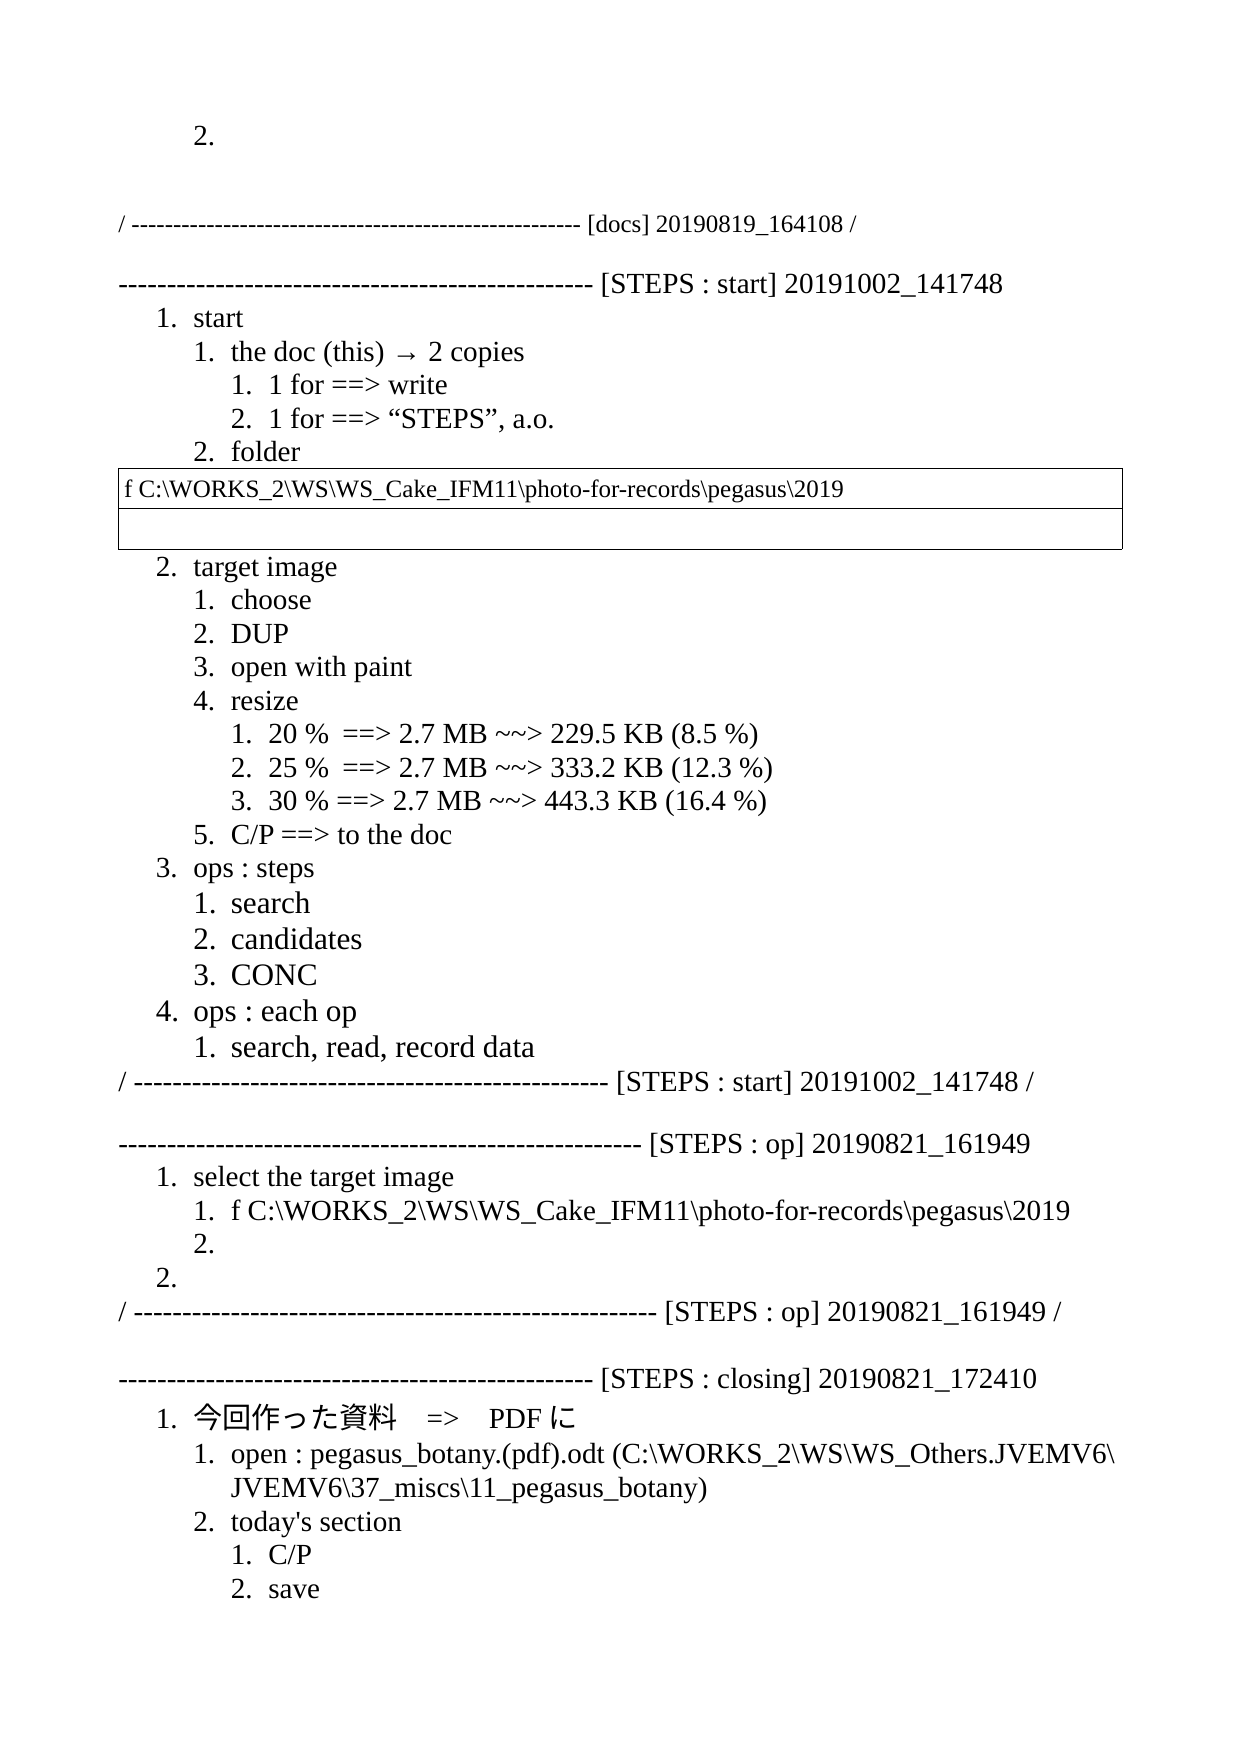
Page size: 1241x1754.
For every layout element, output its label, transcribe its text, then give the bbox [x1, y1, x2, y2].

text ------------------------------------------------------ [STEPS : op] 20190821_161949 [118, 1126, 1122, 1159]
list select the target image [156, 1159, 1122, 1193]
list open with paint [193, 649, 1122, 683]
table_cell [119, 509, 1122, 548]
text ------------------------------------------------- [STEPS : closing] 20190821_172410 [118, 1361, 1122, 1394]
list search [193, 884, 1122, 920]
list CONC [193, 956, 1122, 992]
list target image [156, 550, 1122, 582]
text / ------------------------------------------------------ [docs] 20190819_164108 / [118, 209, 1122, 238]
list ops : each op [156, 992, 1122, 1028]
list C/P [231, 1537, 1122, 1571]
list ops : steps [156, 851, 1122, 884]
list the doc (this) → 2 copies [193, 334, 1122, 367]
list resize [193, 683, 1122, 716]
list 1 for ==> write [231, 367, 1122, 401]
list DUP [193, 616, 1122, 649]
list candidates [193, 920, 1122, 956]
text ------------------------------------------------- [STEPS : start] 20191002_141748 [118, 267, 1122, 300]
list 1 for ==> “STEPS”, a.o. [231, 401, 1122, 434]
list 20 % ==> 2.7 MB ~~> 229.5 KB (8.5 %) [231, 716, 1122, 750]
list folder [193, 434, 1122, 468]
list open : pegasus_botany.(pdf).odt (C:\WORKS_2\WS\WS_Others.JVEMV6\JVEMV6\37_miscs\11_pegasus_botany) [193, 1437, 1122, 1504]
list today's section [193, 1504, 1122, 1537]
text / ------------------------------------------------- [STEPS : start] 20191002_141748 / [118, 1064, 1122, 1097]
list 今回作った資料 => PDFに [156, 1394, 1122, 1437]
list f C:\WORKS_2\WS\WS_Cake_IFM11\photo-for-records\pegasus\2019 [193, 1193, 1122, 1227]
list C/P ==> to the doc [193, 817, 1122, 851]
list start [156, 300, 1122, 334]
table_header f C:\WORKS_2\WS\WS_Cake_IFM11\photo-for-records\pegasus\2019 [119, 469, 1122, 508]
list choose [193, 582, 1122, 616]
list search, read, record data [193, 1028, 1122, 1064]
list save [231, 1571, 1122, 1604]
text / ------------------------------------------------------ [STEPS : op] 20190821_161949 / [118, 1294, 1122, 1327]
list 25 % ==> 2.7 MB ~~> 333.2 KB (12.3 %) [231, 750, 1122, 783]
list 30 % ==> 2.7 MB ~~> 443.3 KB (16.4 %) [231, 783, 1122, 817]
